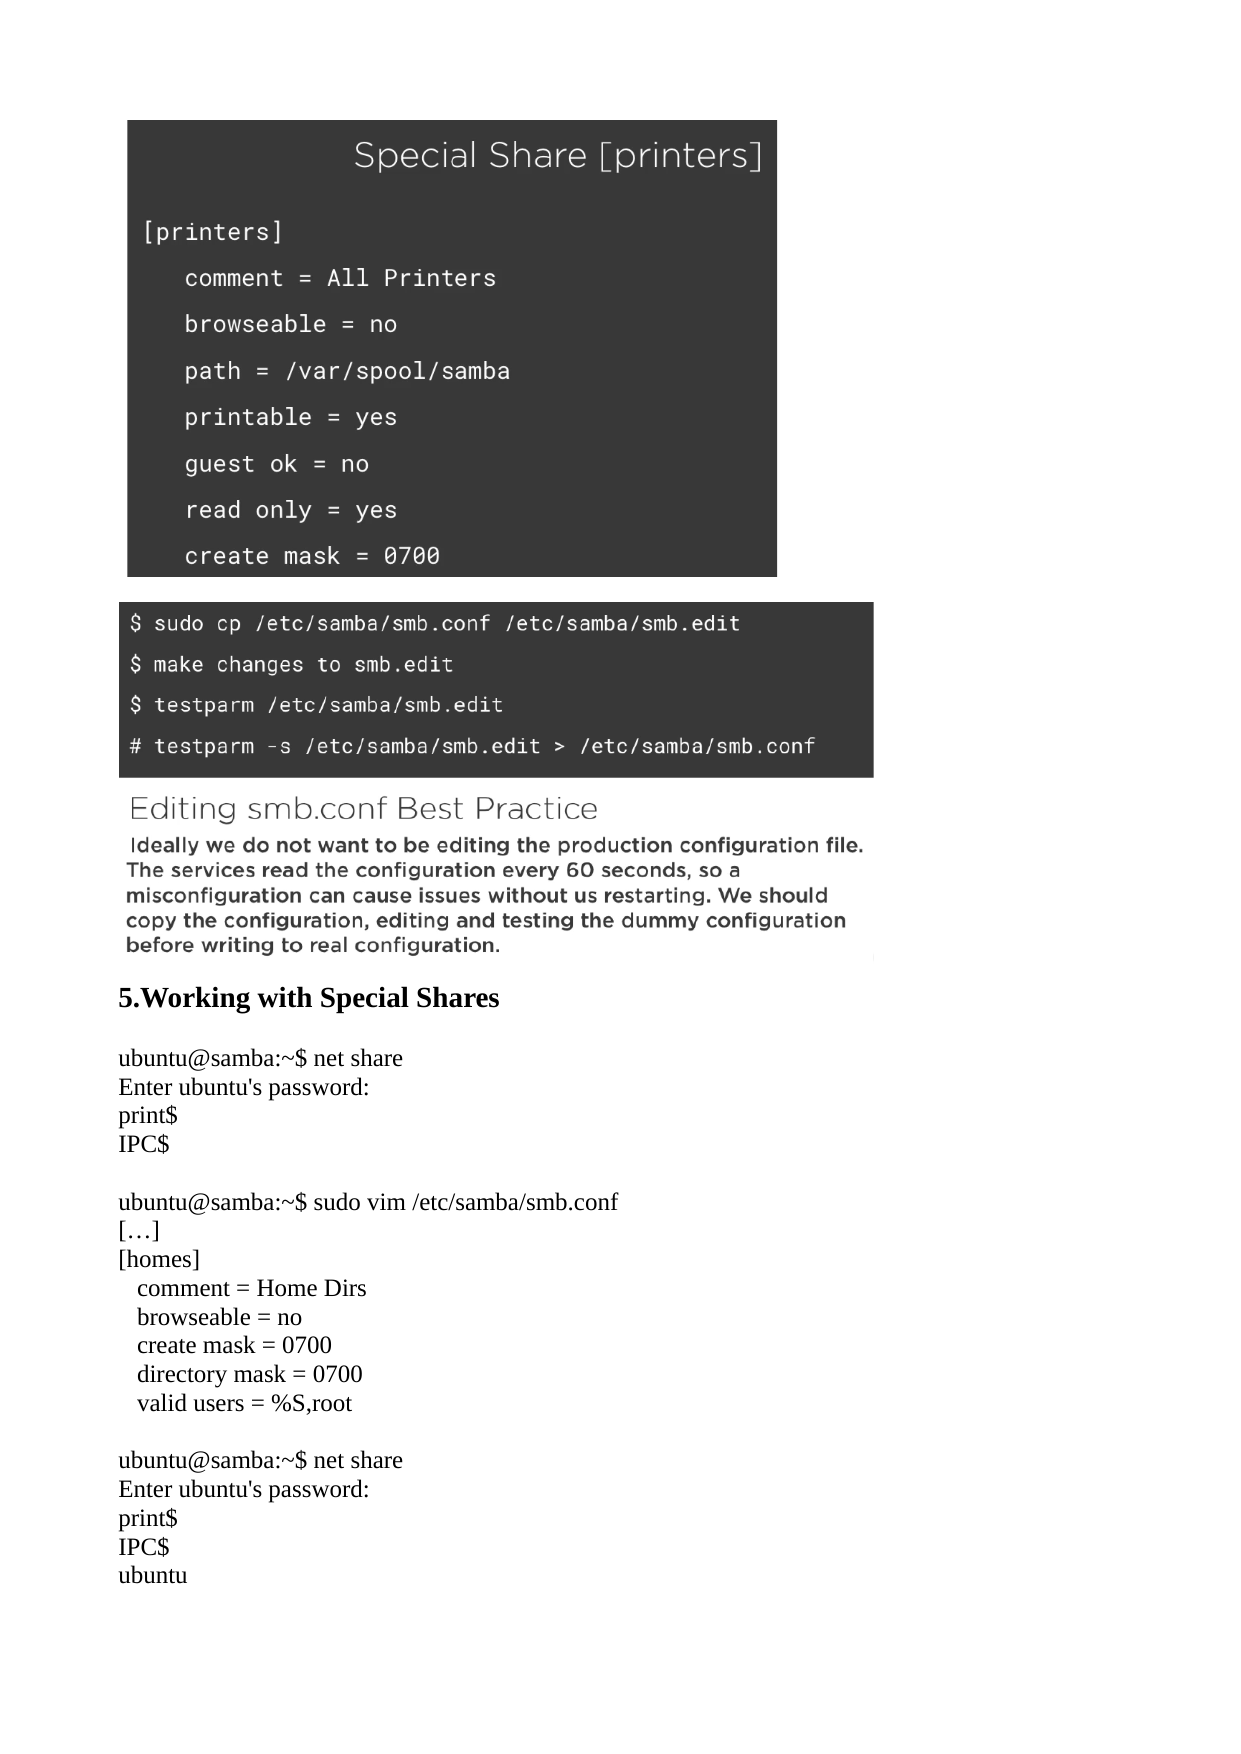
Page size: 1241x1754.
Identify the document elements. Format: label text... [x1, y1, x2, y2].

picture [127, 120, 778, 577]
text […] [118, 1215, 1122, 1244]
text Enter ubuntu's password: [118, 1072, 1122, 1100]
text create mask = 0700 [118, 1330, 1122, 1359]
text directory mask = 0700 [118, 1359, 1122, 1388]
text print$ [118, 1503, 1122, 1532]
text IPC$ [118, 1532, 1122, 1560]
text IPC$ [118, 1129, 1122, 1158]
text comment = Home Dirs [118, 1273, 1122, 1302]
text print$ [118, 1100, 1122, 1129]
text ubuntu [118, 1560, 1122, 1589]
text ubuntu@samba:~$ sudo vim /etc/samba/smb.conf [118, 1187, 1122, 1215]
text Enter ubuntu's password: [118, 1474, 1122, 1503]
text ubuntu@samba:~$ net share [118, 1445, 1122, 1474]
text valid users = %S,root [118, 1388, 1122, 1417]
text browseable = no [118, 1302, 1122, 1330]
picture [119, 602, 874, 964]
text [homes] [118, 1244, 1122, 1273]
text 5.Working with Special Shares [118, 981, 1122, 1014]
text ubuntu@samba:~$ net share [118, 1043, 1122, 1072]
